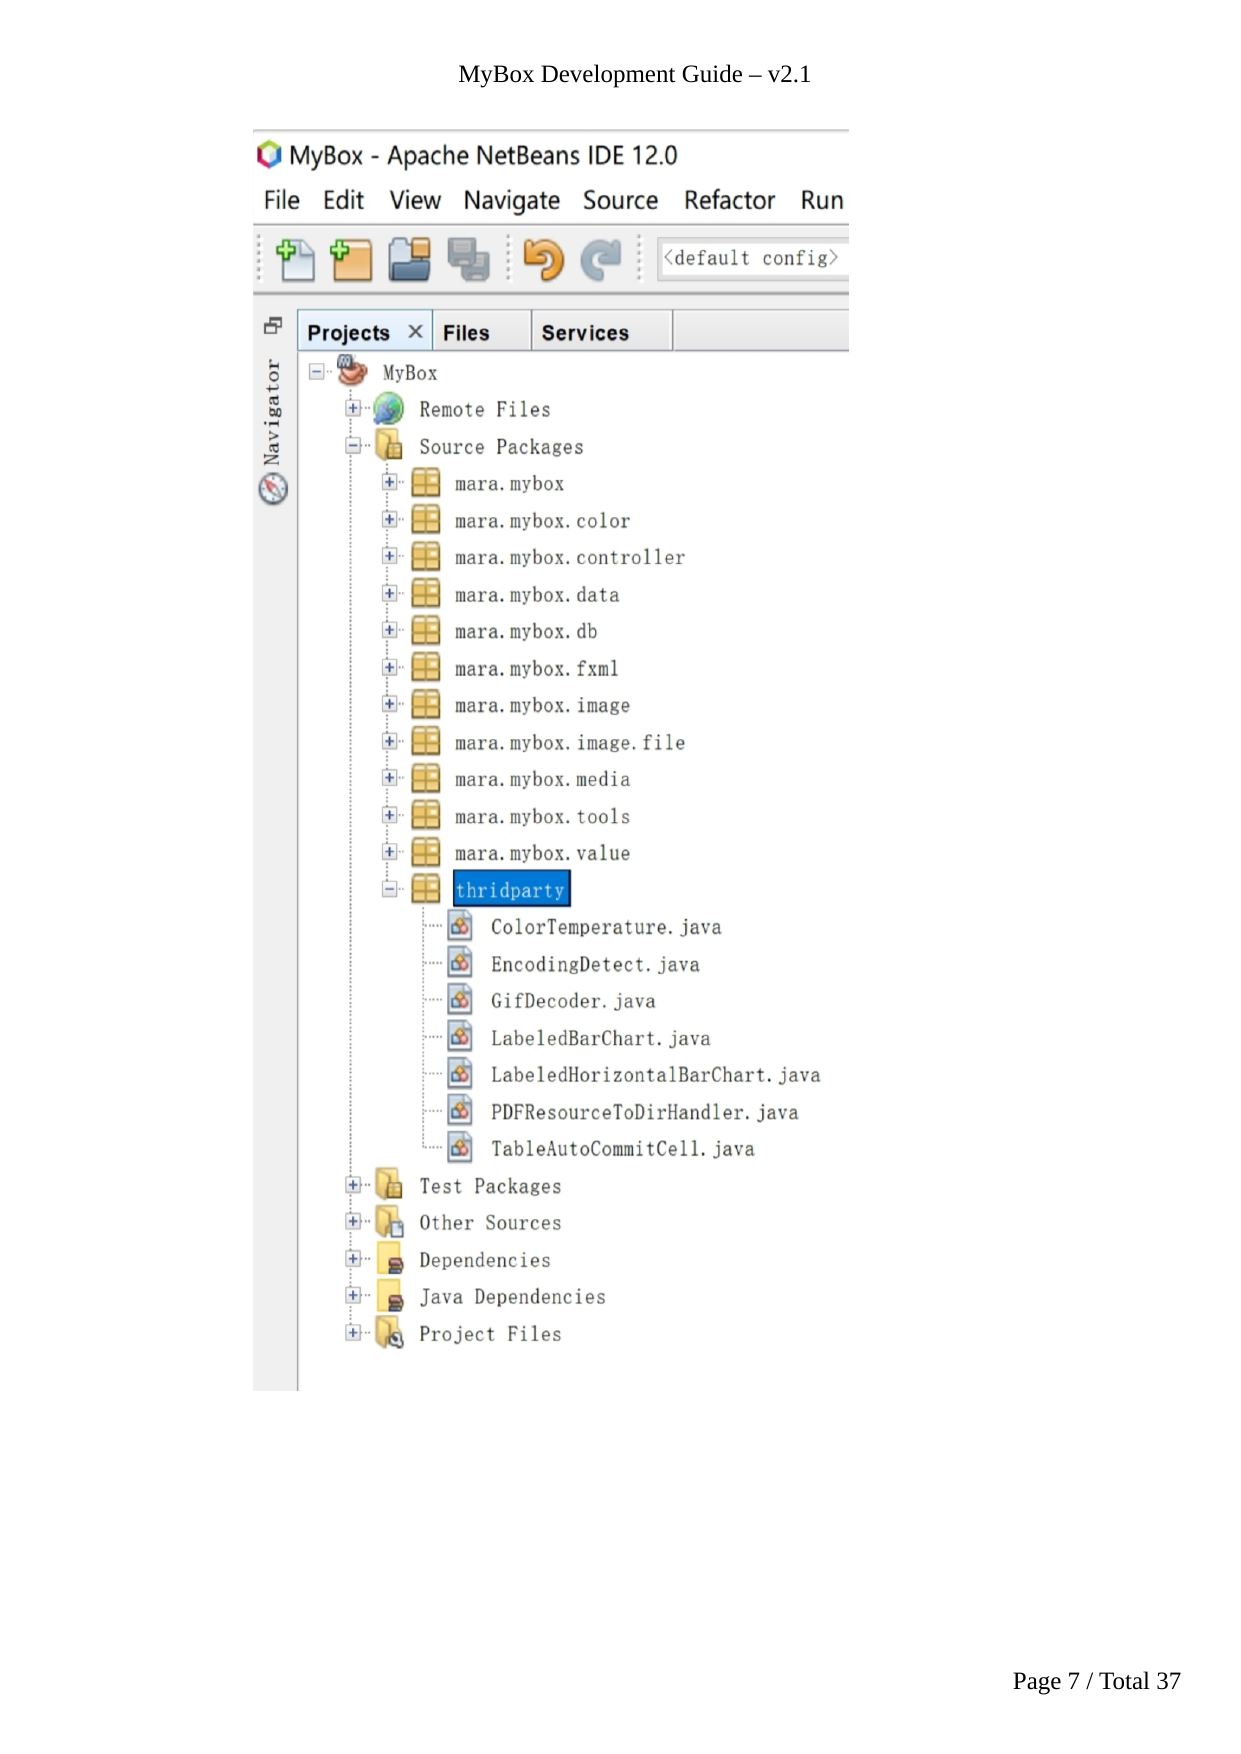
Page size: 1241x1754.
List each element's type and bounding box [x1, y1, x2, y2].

picture [252, 129, 849, 1391]
